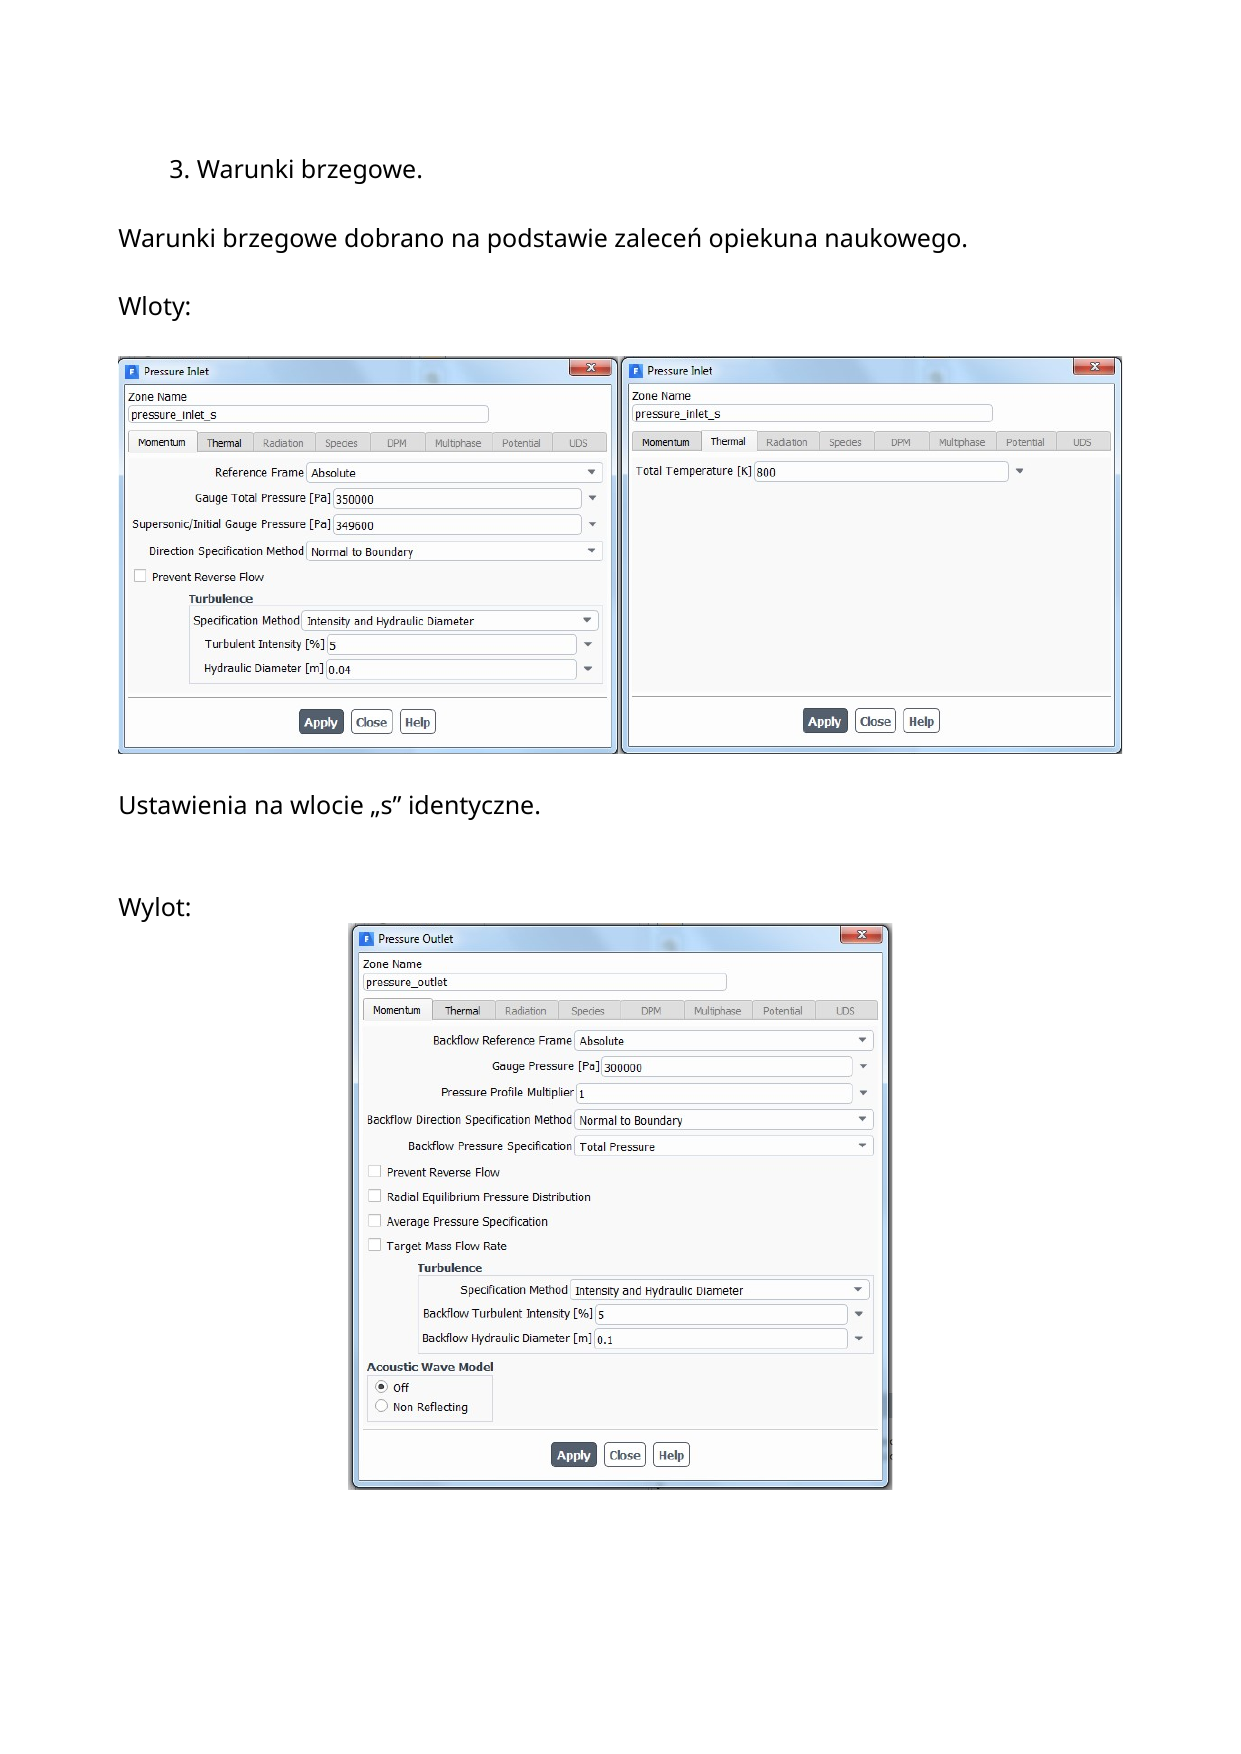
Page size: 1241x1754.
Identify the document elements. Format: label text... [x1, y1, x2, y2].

text Warunki brzegowe dobrano na podstawie zaleceń opiekuna naukowego. [118, 220, 1122, 254]
text Wloty: [118, 288, 1122, 322]
picture [348, 923, 893, 1490]
text Ustawienia na wlocie „s” identyczne. [118, 788, 1122, 822]
text 3. Warunki brzegowe. [118, 152, 1122, 186]
text Wylot: [118, 890, 1122, 924]
picture [118, 356, 1123, 754]
